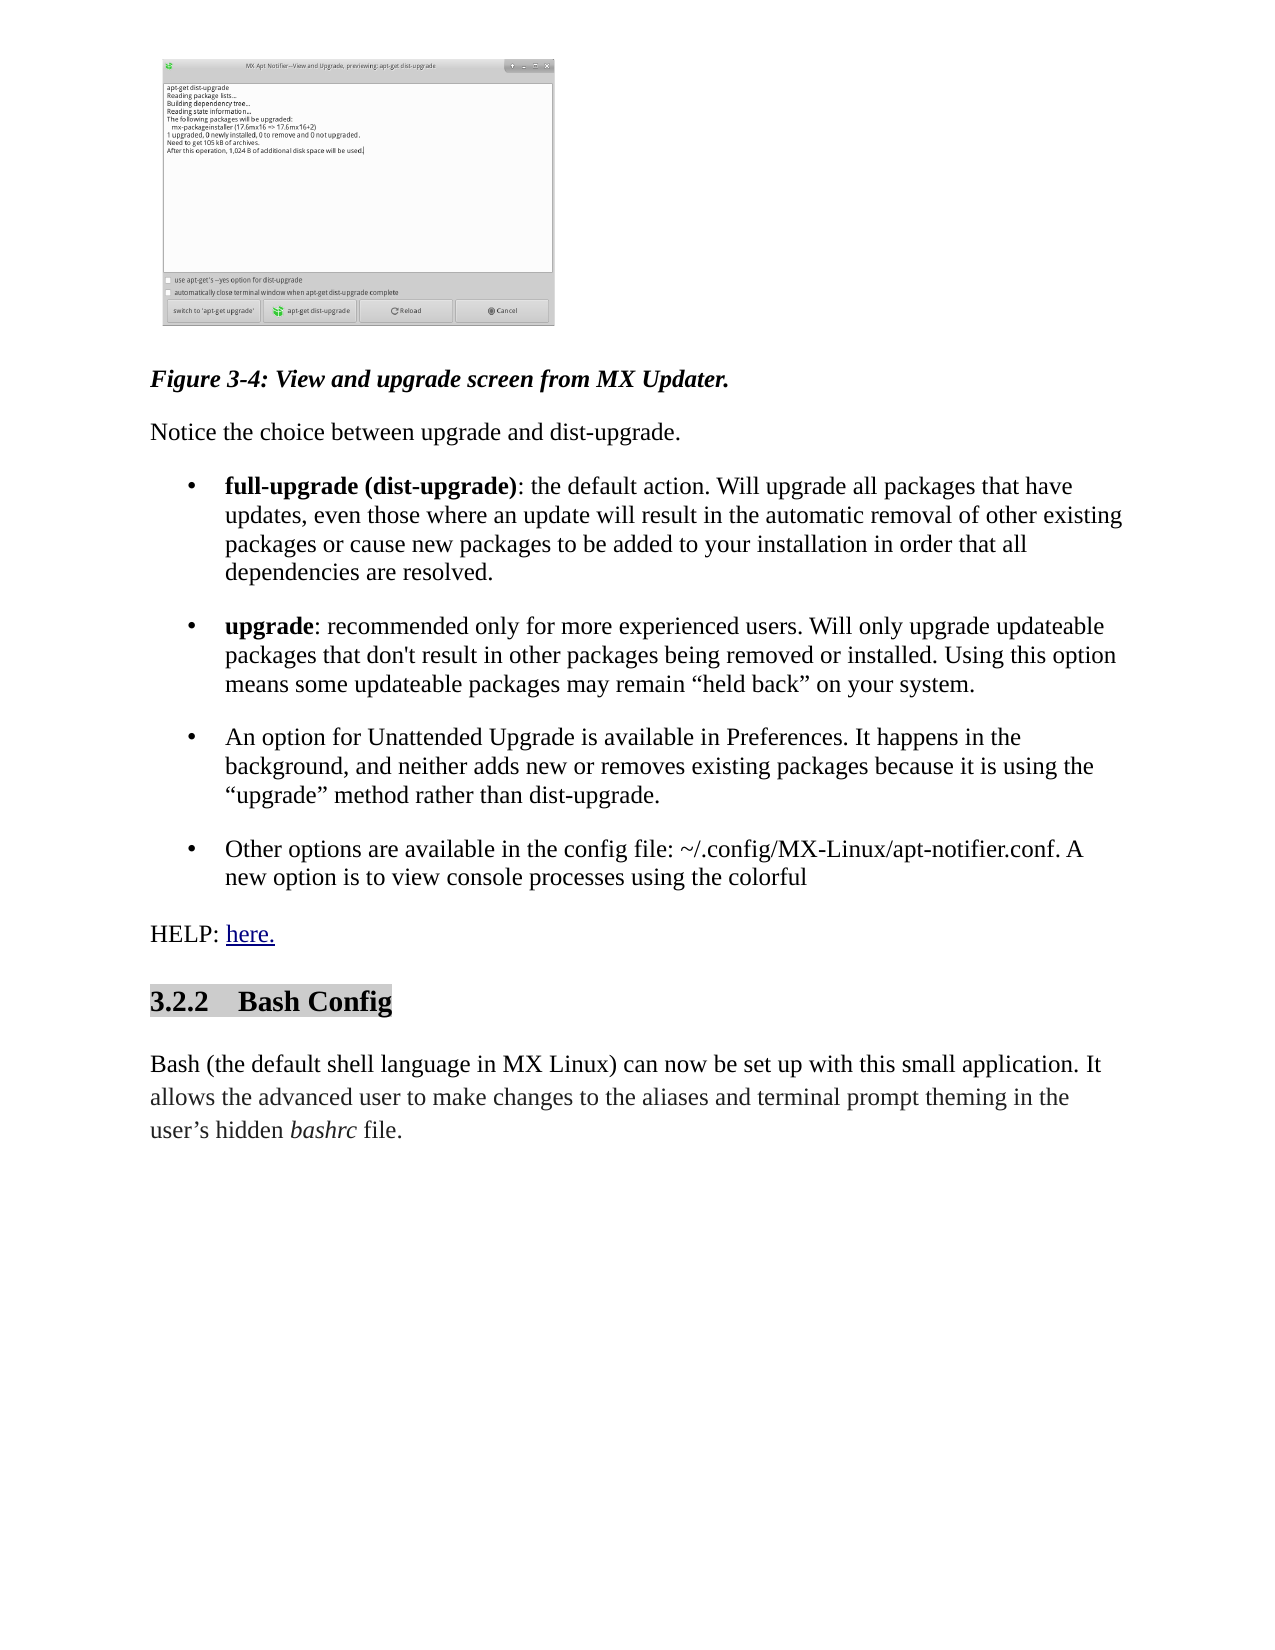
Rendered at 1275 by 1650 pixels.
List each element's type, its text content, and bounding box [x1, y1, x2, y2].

list Other options are available in the config file: ~/.config/MX-Linux/apt-notifier.conf. A new option is to view console processes using the colorful [187, 834, 1125, 891]
list upgrade: recommended only for more experienced users. Will only upgrade updateable packages that don't result in other packages being removed or installed. Using this option means some updateable packages may remain “held back” on your system. [187, 611, 1125, 697]
text HELP: here. [150, 919, 1125, 948]
picture [162, 59, 555, 326]
text Notice the choice between upgrade and dist-upgrade. [150, 417, 1125, 446]
list full-upgrade (dist-upgrade): the default action. Will upgrade all packages that have updates, even those where an update will result in the automatic removal of other existing packages or cause new packages to be added to your installation in order that all dependencies are resolved. [187, 471, 1125, 586]
subtitle 3.2.2 Bash Config [392, 984, 1125, 1017]
text Bash (the default shell language in MX Linux) can now be set up with this small application. It allows the advanced user to make changes to the aliases and terminal prompt theming in the user’s hidden bashrc file. [150, 1049, 1125, 1143]
list An option for Unattended Upgrade is available in Preferences. It happens in the background, and neither adds new or removes existing packages because it is using the “upgrade” method rather than dist-upgrade. [187, 722, 1125, 809]
text Figure 3-4: View and upgrade screen from MX Updater. [150, 364, 1125, 392]
